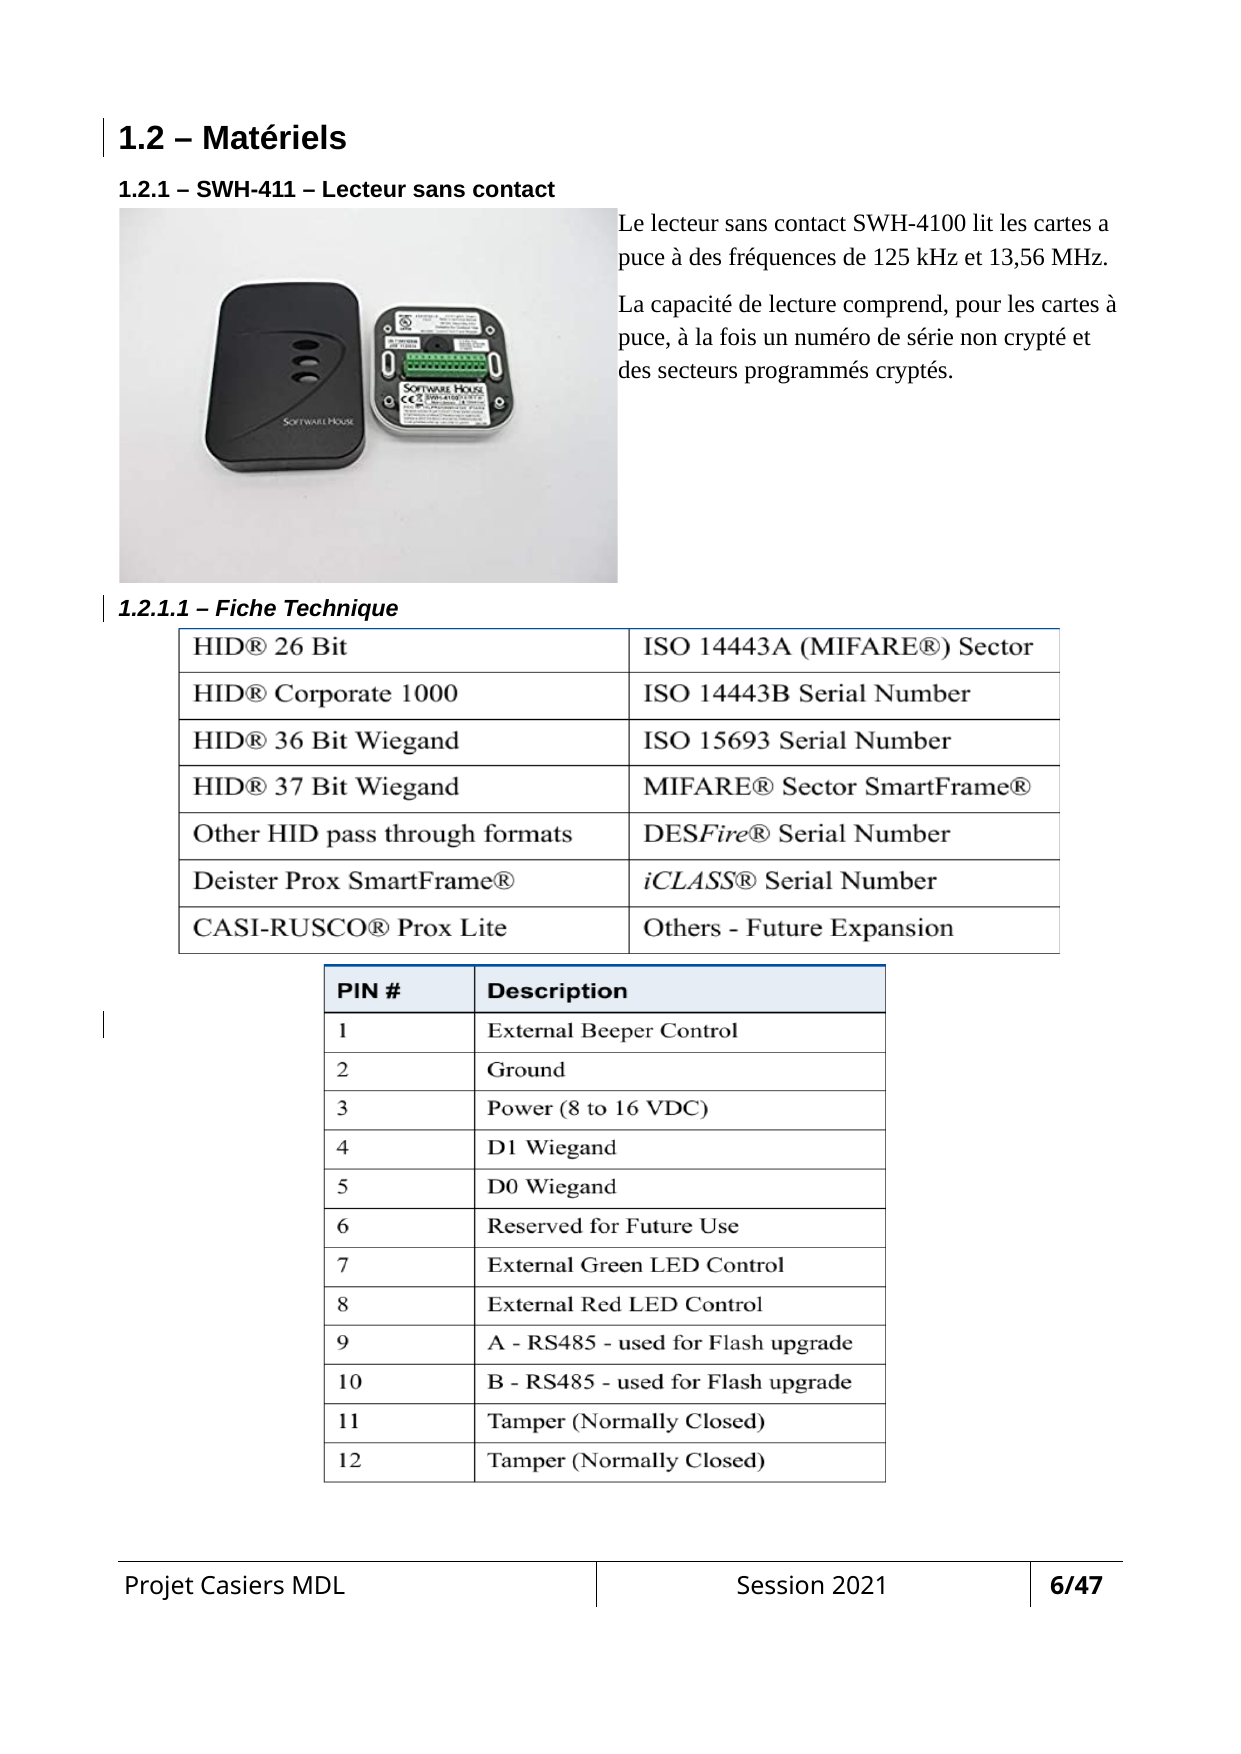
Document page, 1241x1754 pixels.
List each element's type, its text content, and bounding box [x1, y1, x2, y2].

picture [178, 628, 1060, 954]
subtitle 1.2 – Matériels [118, 118, 1122, 157]
picture [323, 964, 886, 1483]
subtitle 1.2.1.1 – Fiche Technique [118, 595, 1122, 622]
picture [119, 208, 618, 583]
text Le lecteur sans contact SWH-4100 lit les cartes a puce à des fréquences de 125 kHz et 13,56 MHz. [618, 208, 1122, 270]
subtitle 1.2.1 – SWH-411 – Lecteur sans contact [118, 176, 1122, 202]
text La capacité de lecture comprend, pour les cartes à puce, à la fois un numéro de série non crypté et des secteurs programmés cryptés. [618, 289, 1122, 384]
